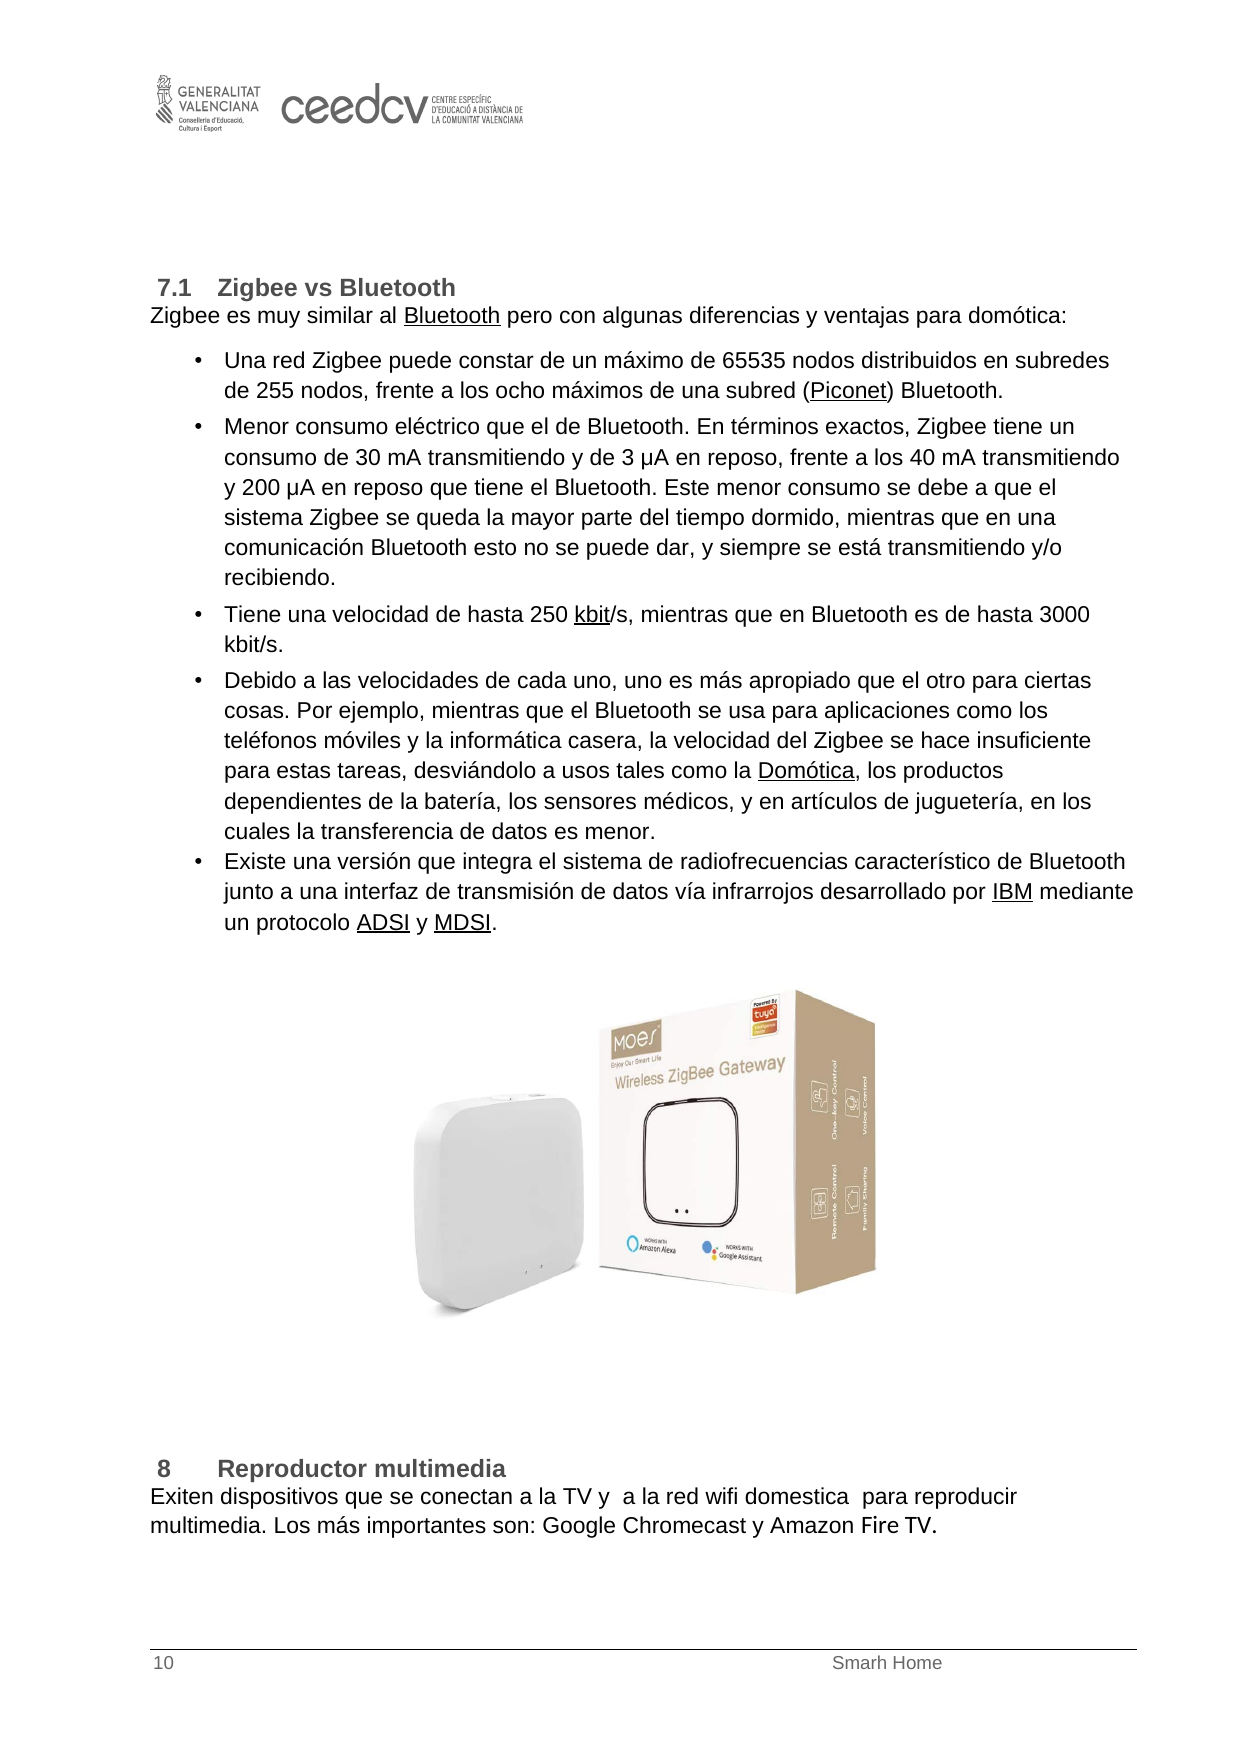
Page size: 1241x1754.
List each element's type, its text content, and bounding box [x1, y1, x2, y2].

list Existe una versión que integra el sistema de radiofrecuencias característico de Bluetooth junto a una interfaz de transmisión de datos vía infrarrojos desarrollado por IBM mediante un protocolo ADSI y MDSI. [194, 848, 1137, 935]
list Una red Zigbee puede constar de un máximo de 65535 nodos distribuidos en subredes de 255 nodos, frente a los ocho máximos de una subred (Piconet) Bluetooth. [194, 347, 1137, 403]
picture [155, 75, 523, 132]
list Debido a las velocidades de cada uno, uno es más apropiado que el otro para ciertas cosas. Por ejemplo, mientras que el Bluetooth se usa para aplicaciones como los teléfonos móviles y la informática casera, la velocidad del Zigbee se hace insuficiente para estas tareas, desviándolo a usos tales como la Domótica, los productos dependientes de la batería, los sensores médicos, y en artículos de juguetería, en los cuales la transferencia de datos es menor. [194, 667, 1137, 844]
subtitle Zigbee vs Bluetooth [150, 275, 1137, 302]
text Zigbee es muy similar al Bluetooth pero con algunas diferencias y ventajas para domótica: [150, 302, 1137, 328]
picture [412, 988, 878, 1319]
list Tiene una velocidad de hasta 250 kbit/s, mientras que en Bluetooth es de hasta 3000 kbit/s. [194, 601, 1137, 657]
subtitle Reproductor multimedia [150, 1456, 1137, 1483]
list Menor consumo eléctrico que el de Bluetooth. En términos exactos, Zigbee tiene un consumo de 30 mA transmitiendo y de 3 μA en reposo, frente a los 40 mA transmitiendo y 200 μA en reposo que tiene el Bluetooth. Este menor consumo se debe a que el sistema Zigbee se queda la mayor parte del tiempo dormido, mientras que en una comunicación Bluetooth esto no se puede dar, y siempre se está transmitiendo y/o recibiendo. [194, 413, 1137, 591]
text Exiten dispositivos que se conectan a la TV y a la red wifi domestica para reproducir multimedia. Los más importantes son: Google Chromecast y Amazon Fire TV. [150, 1483, 1137, 1540]
